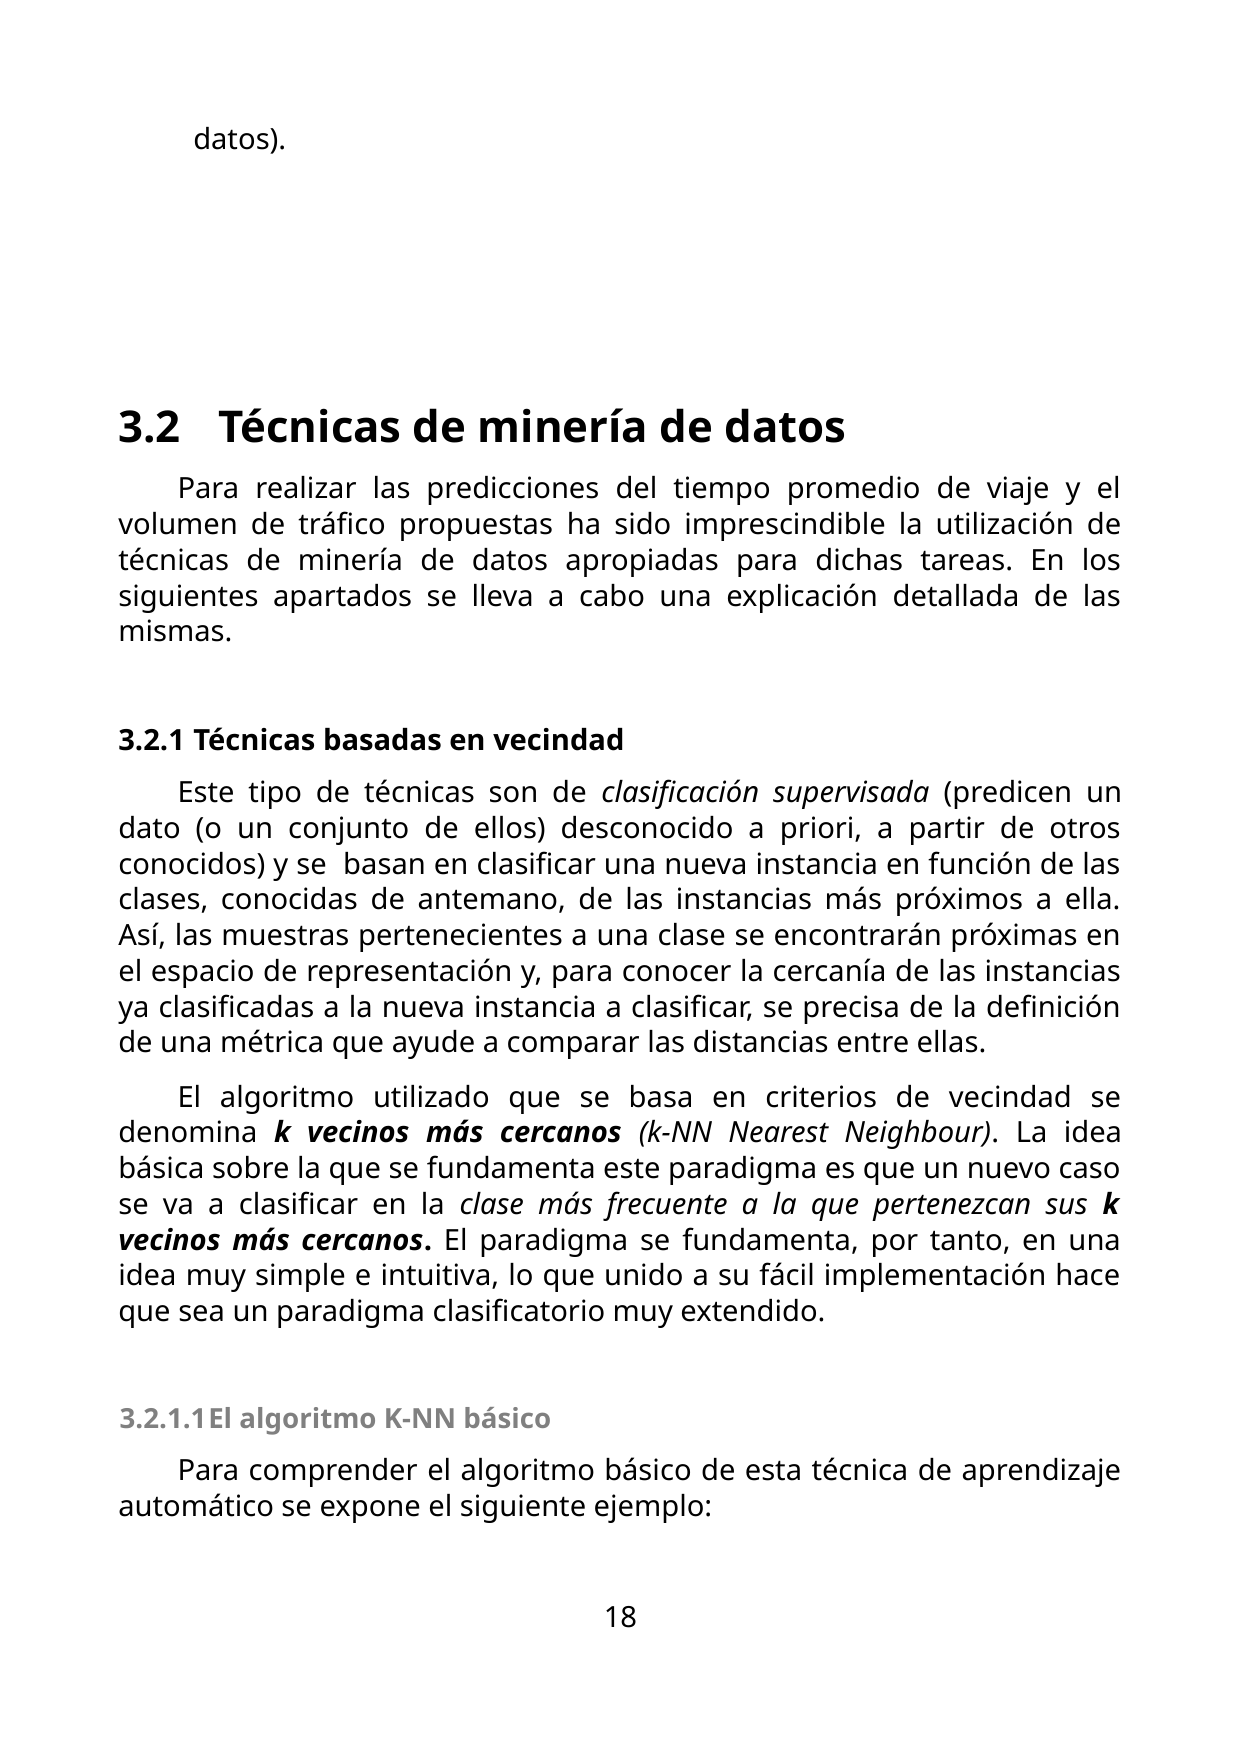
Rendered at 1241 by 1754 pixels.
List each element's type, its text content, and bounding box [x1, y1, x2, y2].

text El algoritmo utilizado que se basa en criterios de vecindad se denomina k vecinos más cercanos (k-NN Nearest Neighbour). La idea básica sobre la que se fundamenta este paradigma es que un nuevo caso se va a clasificar en la clase más frecuente a la que pertenezcan sus k vecinos más cercanos. El paradigma se fundamenta, por tanto, en una idea muy simple e intuitiva, lo que unido a su fácil implementación hace que sea un paradigma clasificatorio muy extendido. [118, 1076, 1122, 1330]
text Para comprender el algoritmo básico de esta técnica de aprendizaje automático se expone el siguiente ejemplo: [118, 1449, 1122, 1524]
text Este tipo de técnicas son de clasificación supervisada (predicen un dato (o un conjunto de ellos) desconocido a priori, a partir de otros conocidos) y se basan en clasificar una nueva instancia en función de las clases, conocidas de antemano, de las instancias más próximos a ella. Así, las muestras pertenecientes a una clase se encontrarán próximas en el espacio de representación y, para conocer la cercanía de las instancias ya clasificadas a la nueva instancia a clasificar, se precisa de la definición de una métrica que ayude a comparar las distancias entre ellas. [118, 771, 1122, 1061]
list datos). [156, 118, 1122, 158]
text Para realizar las predicciones del tiempo promedio de viaje y el volumen de tráfico propuestas ha sido imprescindible la utilización de técnicas de minería de datos apropiadas para dichas tareas. En los siguientes apartados se lleva a cabo una explicación detallada de las mismas. [118, 468, 1122, 650]
subtitle Técnicas basadas en vecindad [118, 719, 1122, 759]
subtitle Técnicas de minería de datos [118, 396, 1122, 455]
subtitle El algoritmo K-NN básico [119, 1399, 1122, 1437]
